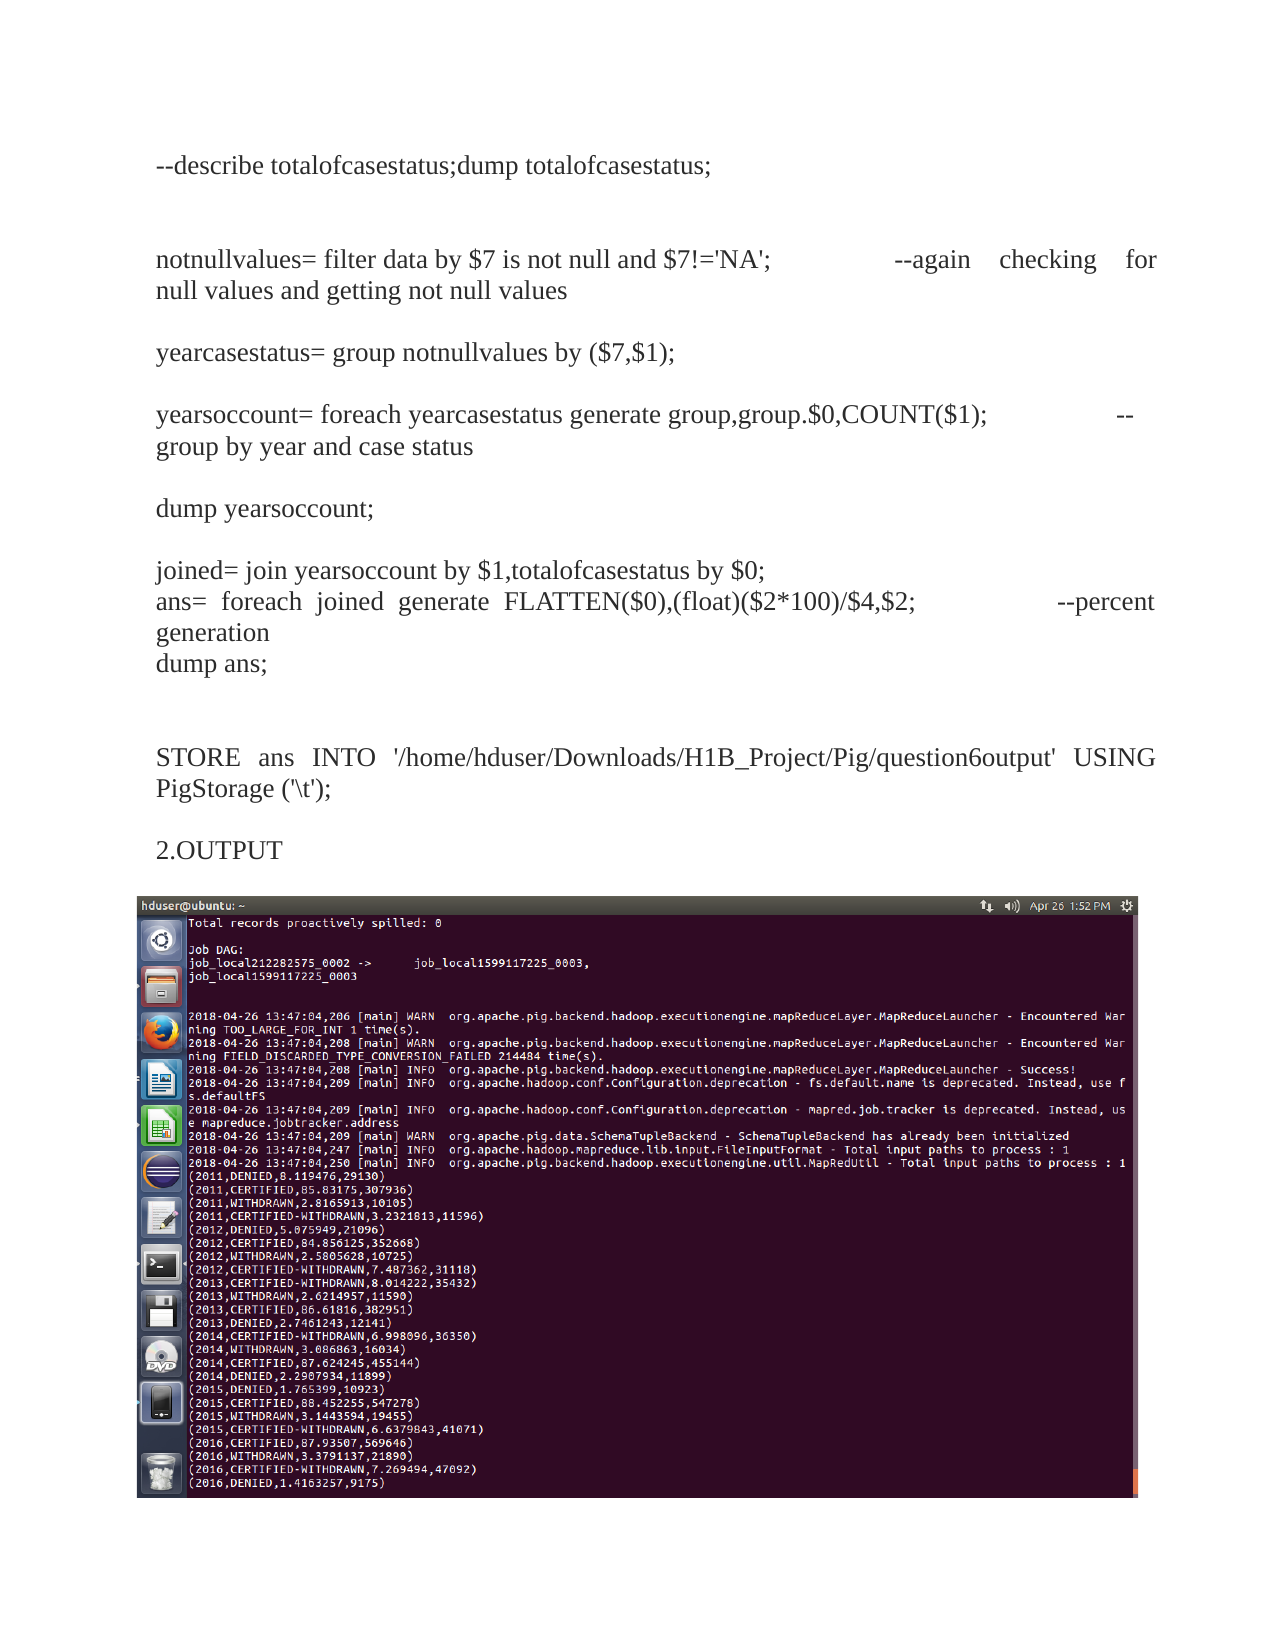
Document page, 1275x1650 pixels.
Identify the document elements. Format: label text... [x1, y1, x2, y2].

text joined= join yearsoccount by $1,totalofcasestatus by $0; [156, 554, 1157, 585]
text yearsoccount= foreach yearcasestatus generate group,group.$0,COUNT($1); --group by year and case status [156, 398, 1157, 461]
text dump ans; [156, 648, 1157, 679]
text notnullvalues= filter data by $7 is not null and $7!='NA'; --again checking for null values and getting not null values [156, 243, 1157, 305]
picture [136, 896, 1139, 1498]
text 2.OUTPUT [156, 834, 1157, 866]
text STORE ans INTO '/home/hduser/Downloads/H1B_Project/Pig/question6output' USING PigStorage ('\t'); [156, 741, 1157, 803]
text dump yearsoccount; [156, 492, 1157, 523]
text ans= foreach joined generate FLATTEN($0),(float)($2*100)/$4,$2; --percent generation [156, 585, 1157, 648]
text --describe totalofcasestatus;dump totalofcasestatus; [156, 149, 1157, 180]
text yearcasestatus= group notnullvalues by ($7,$1); [156, 336, 1157, 367]
